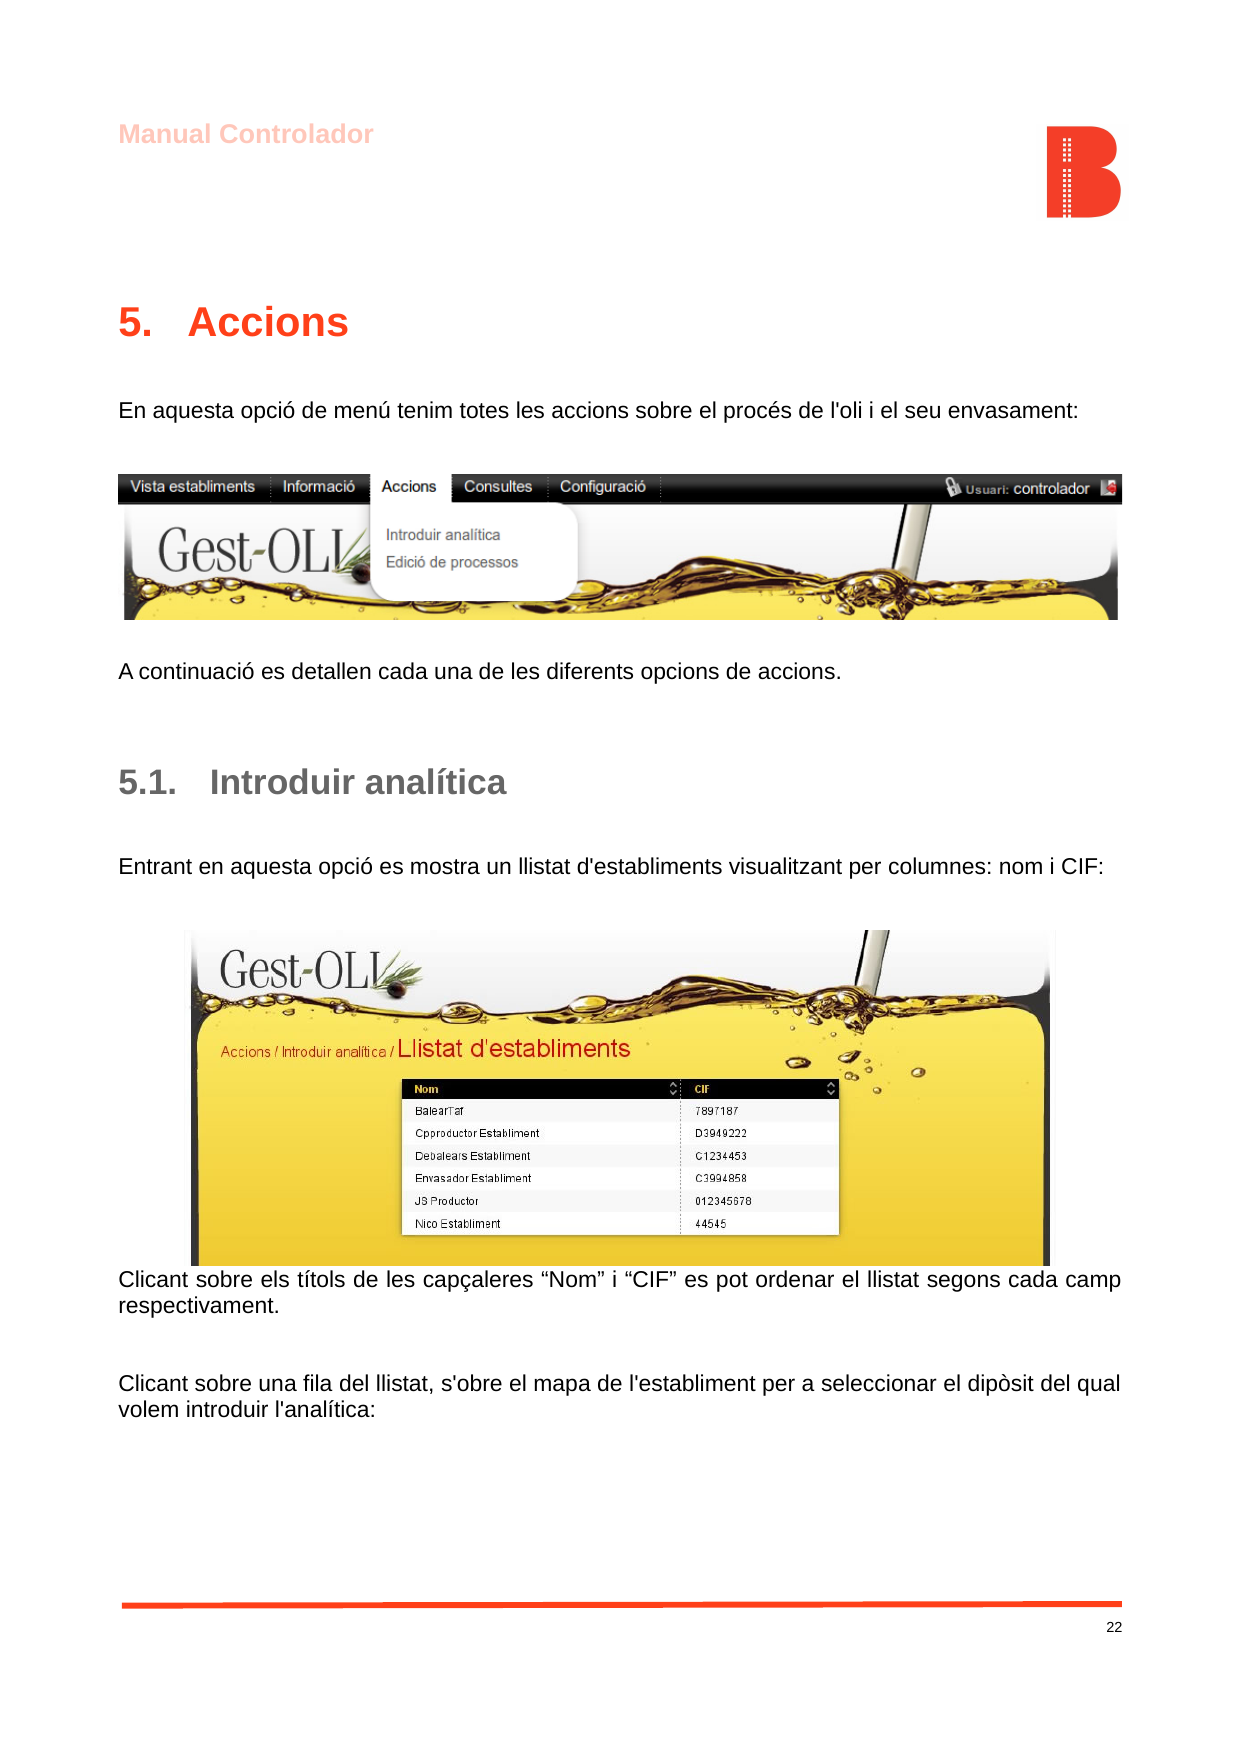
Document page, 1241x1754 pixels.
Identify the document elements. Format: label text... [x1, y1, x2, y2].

picture [1036, 124, 1130, 221]
text Entrant en aquesta opció es mostra un llistat d'establiments visualitzant per columnes: nom i CIF: [118, 853, 1122, 879]
subtitle Introduir analítica [118, 761, 1122, 802]
text Clicant sobre una fila del llistat, s'obre el mapa de l'establiment per a seleccionar el dipòsit del qual volem introduir l'analítica: [118, 1370, 1122, 1422]
text En aquesta opció de menú tenim totes les accions sobre el procés de l'oli i el seu envasament: [118, 397, 1122, 423]
picture [184, 930, 1056, 1266]
picture [118, 474, 1123, 620]
text A continuació es detallen cada una de les diferents opcions de accions. [118, 658, 1122, 684]
text Clicant sobre els títols de les capçaleres “Nom” i “CIF” es pot ordenar el llistat segons cada camp respectivament. [118, 1057, 1122, 1318]
subtitle Accions [118, 298, 1122, 346]
